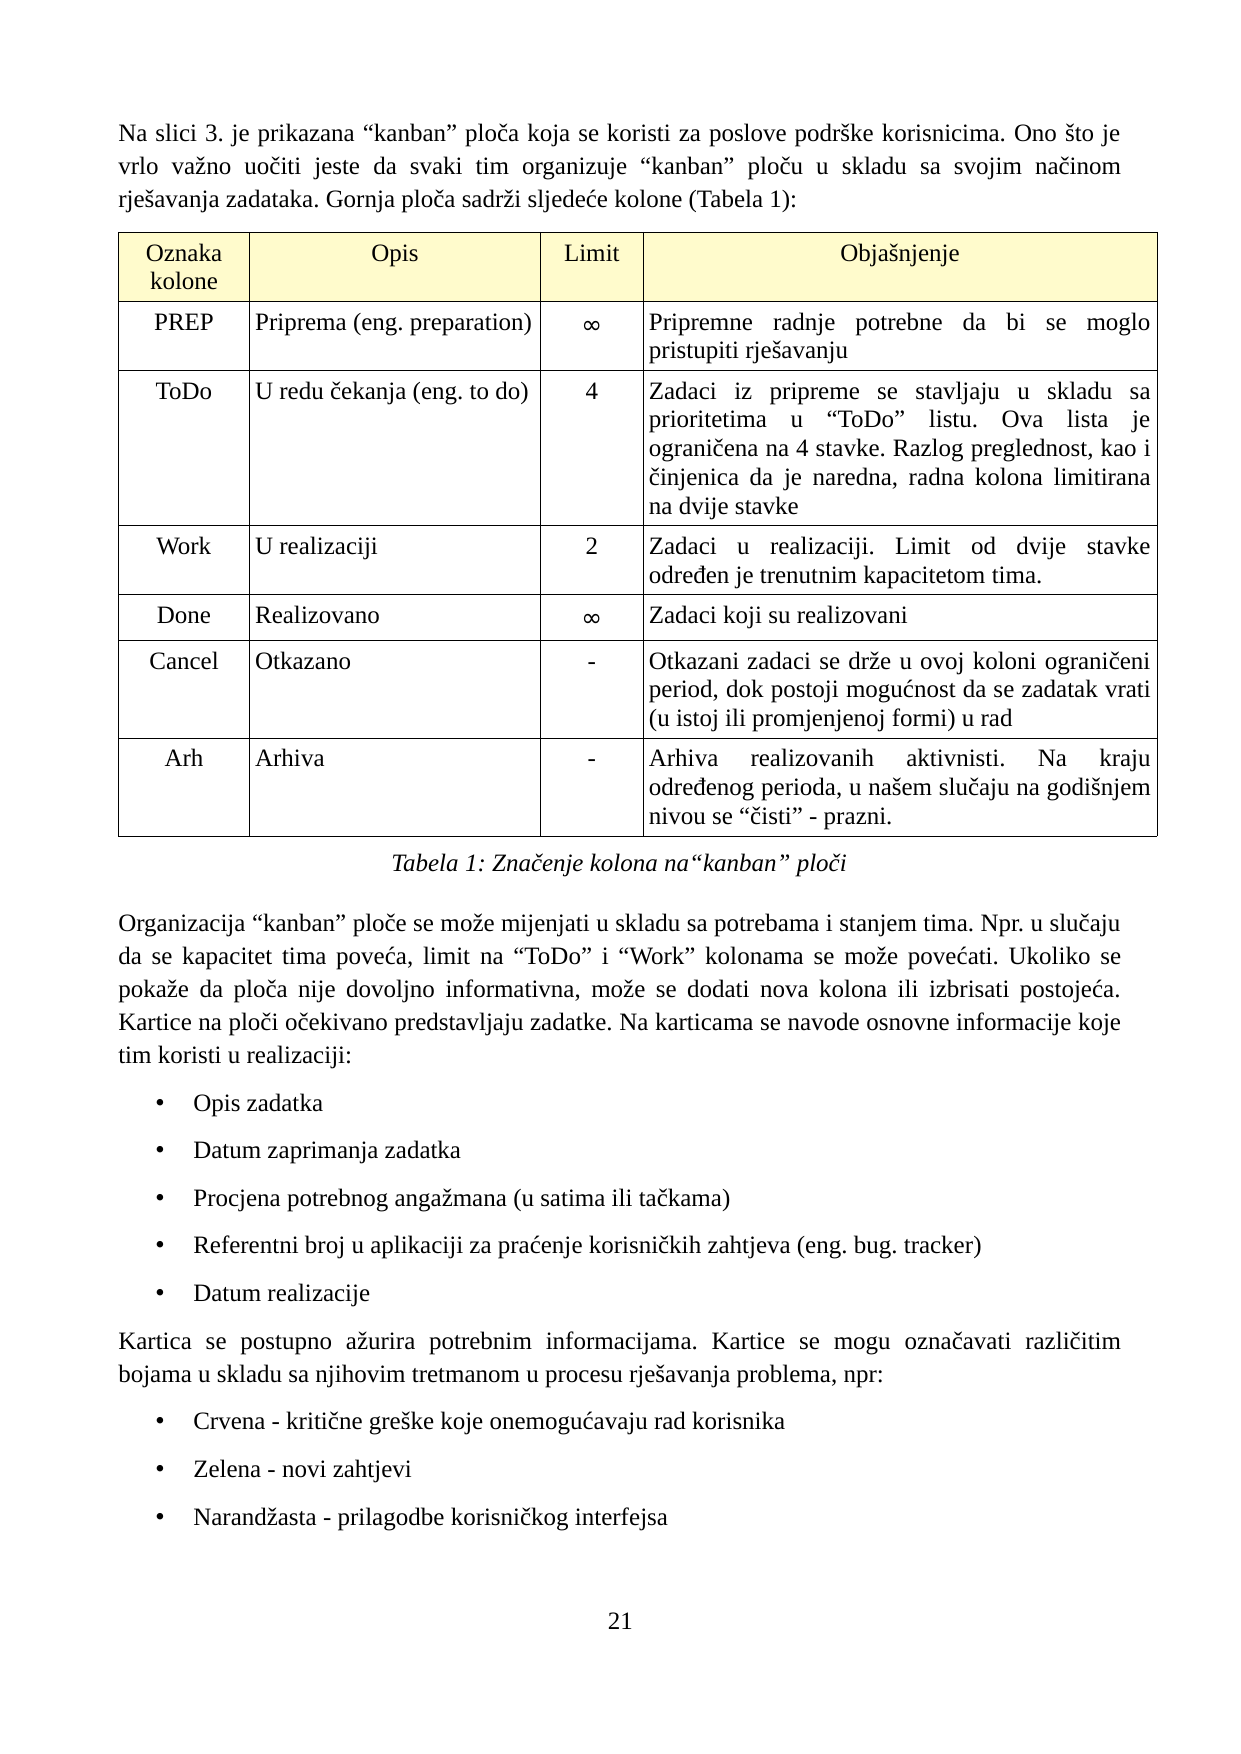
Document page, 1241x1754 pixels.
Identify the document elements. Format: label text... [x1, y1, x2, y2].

table_cell Cancel [119, 641, 249, 738]
table_cell Otkazani zadaci se drže u ovoj koloni ograničeni period, dok postoji mogućnost da se zadatak vrati (u istoj ili promjenjenoj formi) u rad [644, 641, 1157, 738]
table_cell ∞ [541, 595, 643, 640]
text Organizacija “kanban” ploče se može mijenjati u skladu sa potrebama i stanjem tima. Npr. u slučaju da se kapacitet tima poveća, limit na “ToDo” i “Work” kolonama se može povećati. Ukoliko se pokaže da ploča nije dovoljno informativna, može se dodati nova kolona ili izbrisati postojeća. Kartice na ploči očekivano predstavljaju zadatke. Na karticama se navode osnovne informacije koje tim koristi u realizaciji: [118, 889, 1122, 1069]
table_cell Zadaci koji su realizovani [644, 595, 1157, 640]
table_cell - [541, 641, 643, 738]
table_cell U redu čekanja (eng. to do) [250, 371, 540, 525]
list Datum realizacije [156, 1278, 1122, 1307]
list Zelena - novi zahtjevi [156, 1454, 1122, 1483]
table_cell - [541, 739, 643, 836]
table_cell Priprema (eng. preparation) [250, 302, 540, 370]
text Na slici 3. je prikazana “kanban” ploča koja se koristi za poslove podrške korisnicima. Ono što je vrlo važno uočiti jeste da svaki tim organizuje “kanban” ploču u skladu sa svojim načinom rješavanja zadataka. Gornja ploča sadrži sljedeće kolone (Tabela 1): [118, 118, 1122, 213]
table_cell U realizaciji [250, 526, 540, 594]
text Tabela 1: Značenje kolona na“kanban” ploči [118, 848, 1122, 877]
text Kartica se postupno ažurira potrebnim informacijama. Kartice se mogu označavati različitim bojama u skladu sa njihovim tretmanom u procesu rješavanja problema, npr: [118, 1326, 1122, 1387]
table_cell ∞ [541, 302, 643, 370]
list Procjena potrebnog angažmana (u satima ili tačkama) [156, 1183, 1122, 1212]
list Crvena - kritične greške koje onemogućavaju rad korisnika [156, 1406, 1122, 1435]
list Datum zaprimanja zadatka [156, 1135, 1122, 1164]
table_cell Done [119, 595, 249, 640]
table_header Limit [541, 233, 643, 301]
table_header Objašnjenje [644, 233, 1157, 301]
table_cell Zadaci iz pripreme se stavljaju u skladu sa prioritetima u “ToDo” listu. Ova lista je ograničena na 4 stavke. Razlog preglednost, kao i činjenica da je naredna, radna kolona limitirana na dvije stavke [644, 371, 1157, 525]
table_cell ToDo [119, 371, 249, 525]
table_header Opis [250, 233, 540, 301]
table_cell Arhiva [250, 739, 540, 836]
list Narandžasta - prilagodbe korisničkog interfejsa [156, 1502, 1122, 1530]
table_cell Arhiva realizovanih aktivnisti. Na kraju određenog perioda, u našem slučaju na godišnjem nivou se “čisti” - prazni. [644, 739, 1157, 836]
table_cell Realizovano [250, 595, 540, 640]
list Referentni broj u aplikaciji za praćenje korisničkih zahtjeva (eng. bug. tracker) [156, 1231, 1122, 1259]
table_cell Arh [119, 739, 249, 836]
table_cell PREP [119, 302, 249, 370]
table_cell Work [119, 526, 249, 594]
table_cell Pripremne radnje potrebne da bi se moglo pristupiti rješavanju [644, 302, 1157, 370]
table_header Oznaka kolone [119, 233, 249, 301]
table_cell 4 [541, 371, 643, 525]
table_cell 2 [541, 526, 643, 594]
list Opis zadatka [156, 1088, 1122, 1116]
table_cell Otkazano [250, 641, 540, 738]
table_cell Zadaci u realizaciji. Limit od dvije stavke određen je trenutnim kapacitetom tima. [644, 526, 1157, 594]
